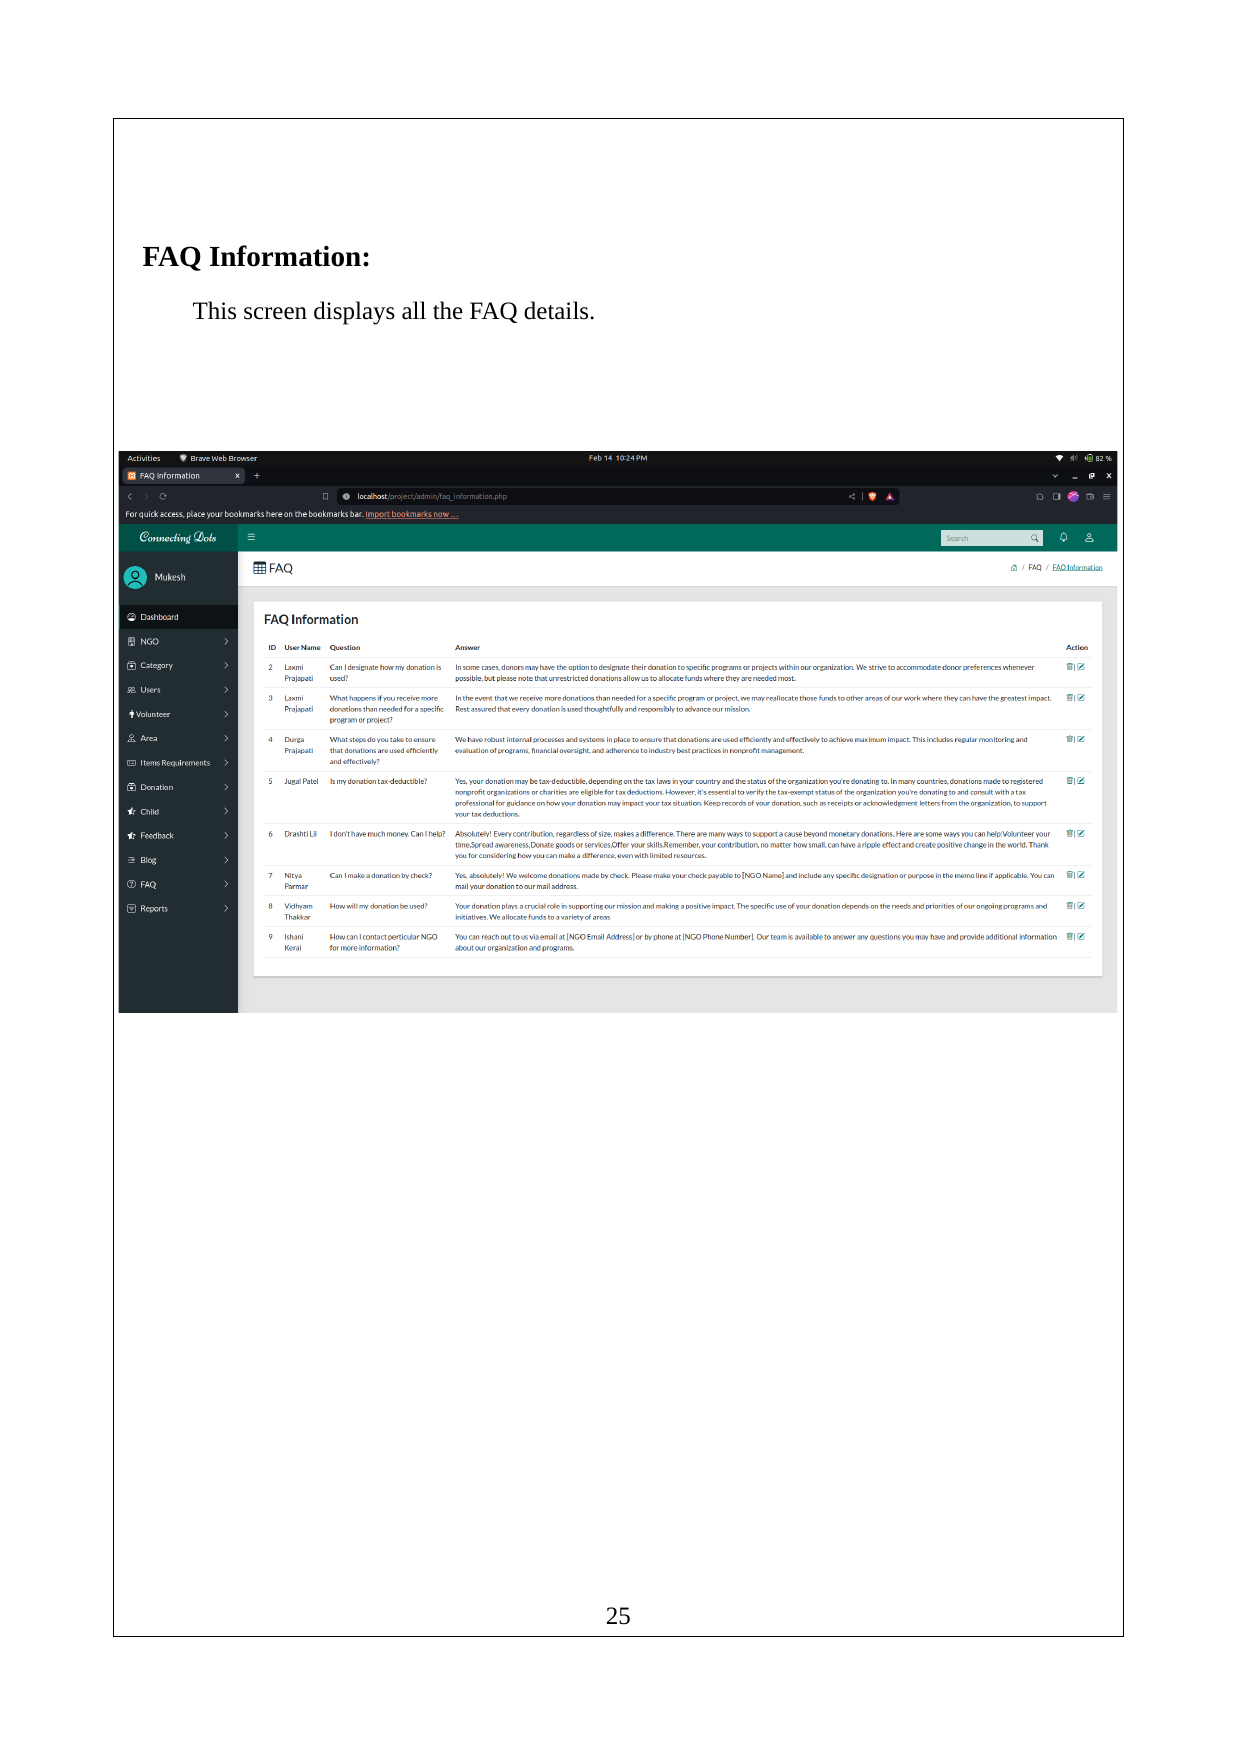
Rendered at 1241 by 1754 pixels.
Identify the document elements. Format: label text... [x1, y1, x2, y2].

picture [118, 451, 1118, 1013]
text FAQ Information: [142, 239, 1094, 272]
text This screen displays all the FAQ details. [142, 296, 1094, 325]
